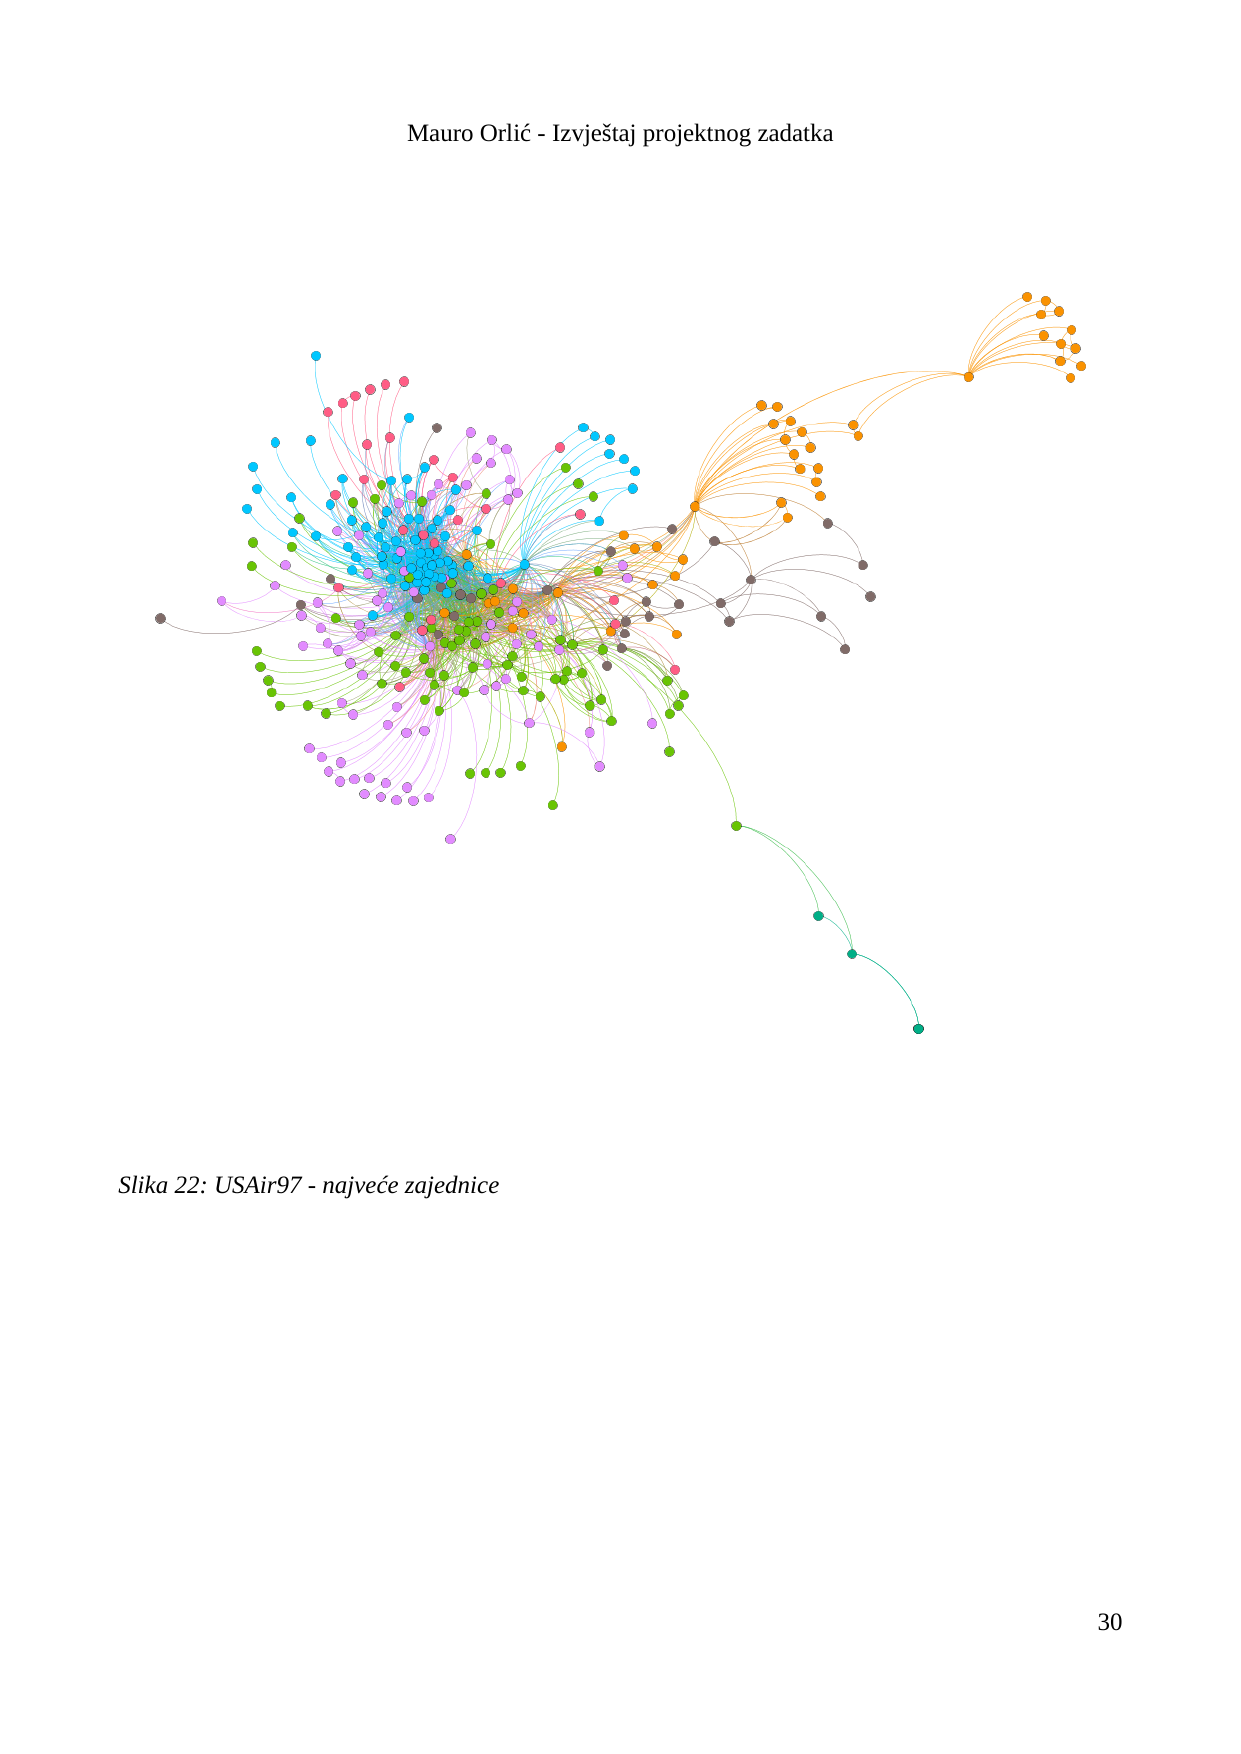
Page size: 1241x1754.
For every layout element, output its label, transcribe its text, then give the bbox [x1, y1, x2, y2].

picture [118, 160, 1123, 1165]
text Slika 22: USAir97 - najveće zajednice [118, 1165, 1122, 1198]
